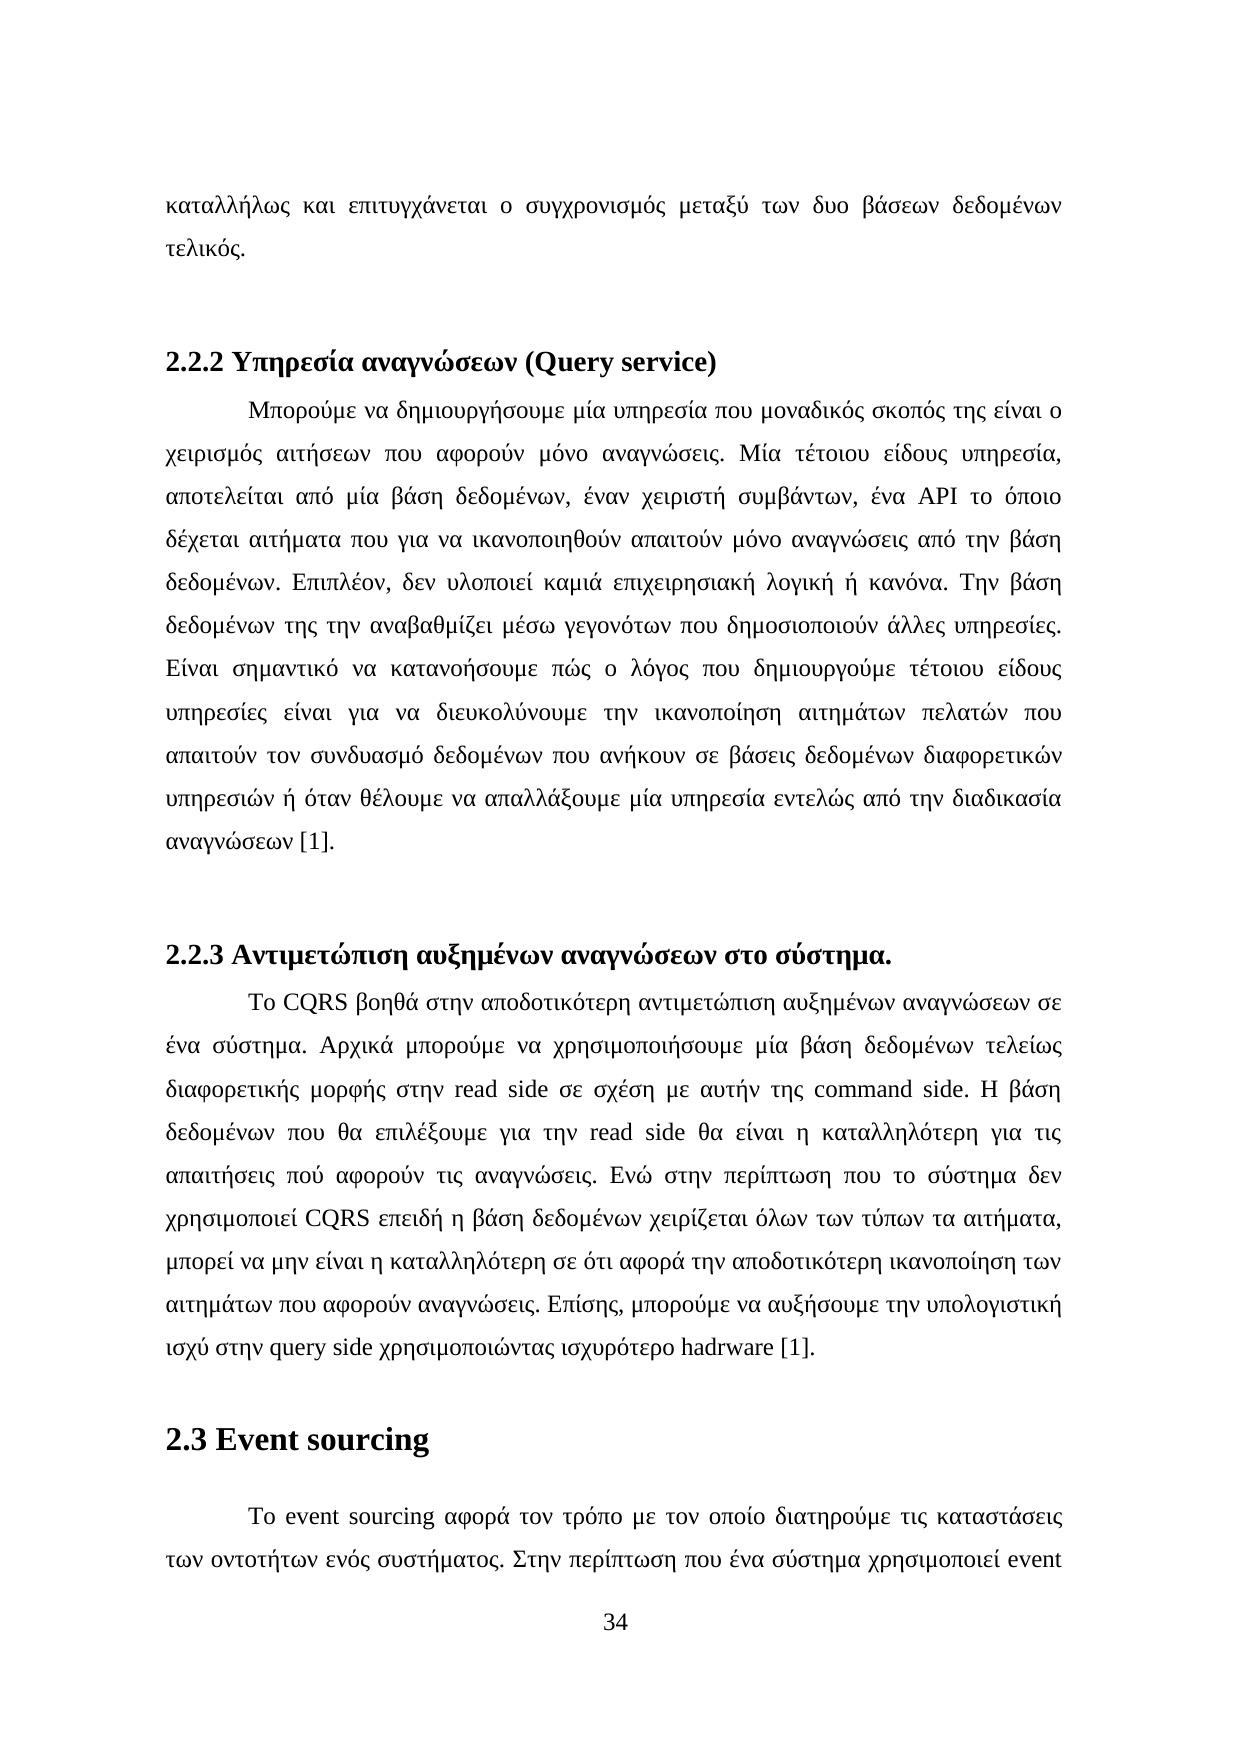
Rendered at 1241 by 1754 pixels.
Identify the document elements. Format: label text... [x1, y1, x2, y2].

subtitle 2.2.2 Υπηρεσία αναγνώσεων (Query service) [165, 344, 1063, 378]
subtitle 2.2.3 Αντιμετώπιση αυξημένων αναγνώσεων στο σύστημα. [165, 937, 1063, 971]
text Μπορούμε να δημιουργήσουμε μία υπηρεσία που μοναδικός σκοπός της είναι ο χειρισμός αιτήσεων που αφορούν μόνο αναγνώσεις. Μία τέτοιου είδους υπηρεσία, αποτελείται από μία βάση δεδομένων, έναν χειριστή συμβάντων, ένα API το όποιο δέχεται αιτήματα που για να ικανοποιηθούν απαιτούν μόνο αναγνώσεις από την βάση δεδομένων. Επιπλέον, δεν υλοποιεί καμιά επιχειρησιακή λογική ή κανόνα. Την βάση δεδομένων της την αναβαθμίζει μέσω γεγονότων που δημοσιοποιούν άλλες υπηρεσίες. Είναι σημαντικό να κατανοήσουμε πώς ο λόγος που δημιουργούμε τέτοιου είδους υπηρεσίες είναι για να διευκολύνουμε την ικανοποίηση αιτημάτων πελατών που απαιτούν τον συνδυασμό δεδομένων που ανήκουν σε βάσεις δεδομένων διαφορετικών υπηρεσιών ή όταν θέλουμε να απαλλάξουμε μία υπηρεσία εντελώς από την διαδικασία αναγνώσεων [1]. [165, 395, 1063, 855]
text Το event sourcing αφορά τον τρόπο με τον οποίο διατηρούμε τις καταστάσεις των οντοτήτων ενός συστήματος. Στην περίπτωση που ένα σύστημα χρησιμοποιεί event [165, 1501, 1063, 1573]
text Το CQRS βοηθά στην αποδοτικότερη αντιμετώπιση αυξημένων αναγνώσεων σε ένα σύστημα. Αρχικά μπορούμε να χρησιμοποιήσουμε μία βάση δεδομένων τελείως διαφορετικής μορφής στην read side σε σχέση με αυτήν της command side. Η βάση δεδομένων που θα επιλέξουμε για την read side θα είναι η καταλληλότερη για τις απαιτήσεις πού αφορούν τις αναγνώσεις. Ενώ στην περίπτωση που το σύστημα δεν χρησιμοποιεί CQRS επειδή η βάση δεδομένων χειρίζεται όλων των τύπων τα αιτήματα, μπορεί να μην είναι η καταλληλότερη σε ότι αφορά την αποδοτικότερη ικανοποίηση των αιτημάτων που αφορούν αναγνώσεις. Επίσης, μπορούμε να αυξήσουμε την υπολογιστική ισχύ στην query side χρησιμοποιώντας ισχυρότερο hadrware [1]. [165, 987, 1063, 1361]
text καταλλήλως και επιτυγχάνεται ο συγχρονισμός μεταξύ των δυο βάσεων δεδομένων τελικός. [165, 190, 1063, 262]
subtitle 2.3 Event sourcing [165, 1419, 1063, 1457]
